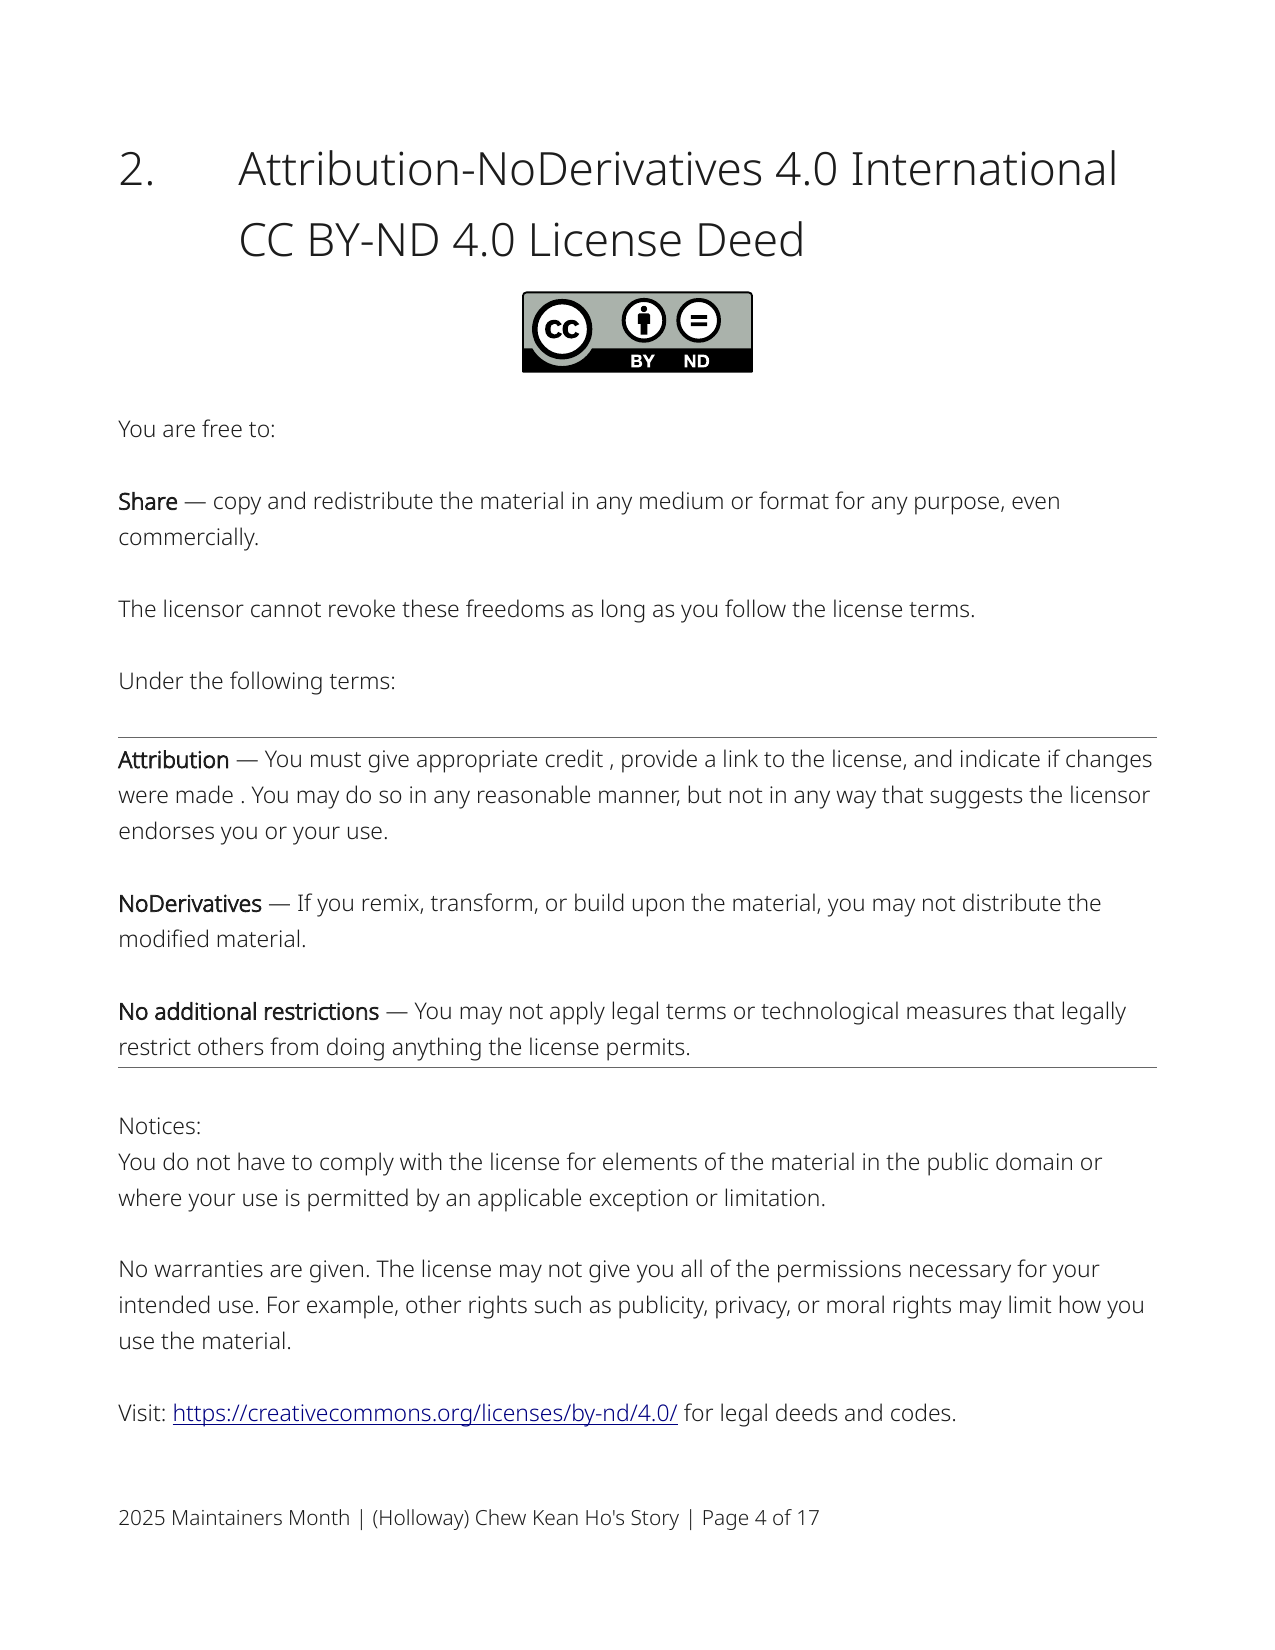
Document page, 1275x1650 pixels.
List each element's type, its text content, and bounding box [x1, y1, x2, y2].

subtitle Attribution-NoDerivatives 4.0 International CC BY-ND 4.0 License Deed [118, 136, 1157, 270]
text The licensor cannot revoke these freedoms as long as you follow the license terms. [118, 593, 1157, 624]
text No additional restrictions — You may not apply legal terms or technological measures that legally restrict others from doing anything the license permits. [118, 995, 1157, 1062]
text No warranties are given. The license may not give you all of the permissions necessary for your intended use. For example, other rights such as publicity, privacy, or moral rights may limit how you use the material. [118, 1253, 1157, 1357]
text Notices: [118, 1110, 1157, 1141]
text You are free to: [118, 413, 1157, 444]
text Visit: https://creativecommons.org/licenses/by-nd/4.0/ for legal deeds and codes. [118, 1397, 1157, 1428]
text Attribution — You must give appropriate credit , provide a link to the license, and indicate if changes were made . You may do so in any reasonable manner, but not in any way that suggests the licensor endorses you or your use. [118, 743, 1157, 847]
text Under the following terms: [118, 665, 1157, 696]
text NoDerivatives — If you remix, transform, or build upon the material, you may not distribute the modified material. [118, 887, 1157, 954]
text You do not have to comply with the license for elements of the material in the public domain or where your use is permitted by an applicable exception or limitation. [118, 1146, 1157, 1213]
text Share — copy and redistribute the material in any medium or format for any purpose, even commercially. [118, 485, 1157, 552]
